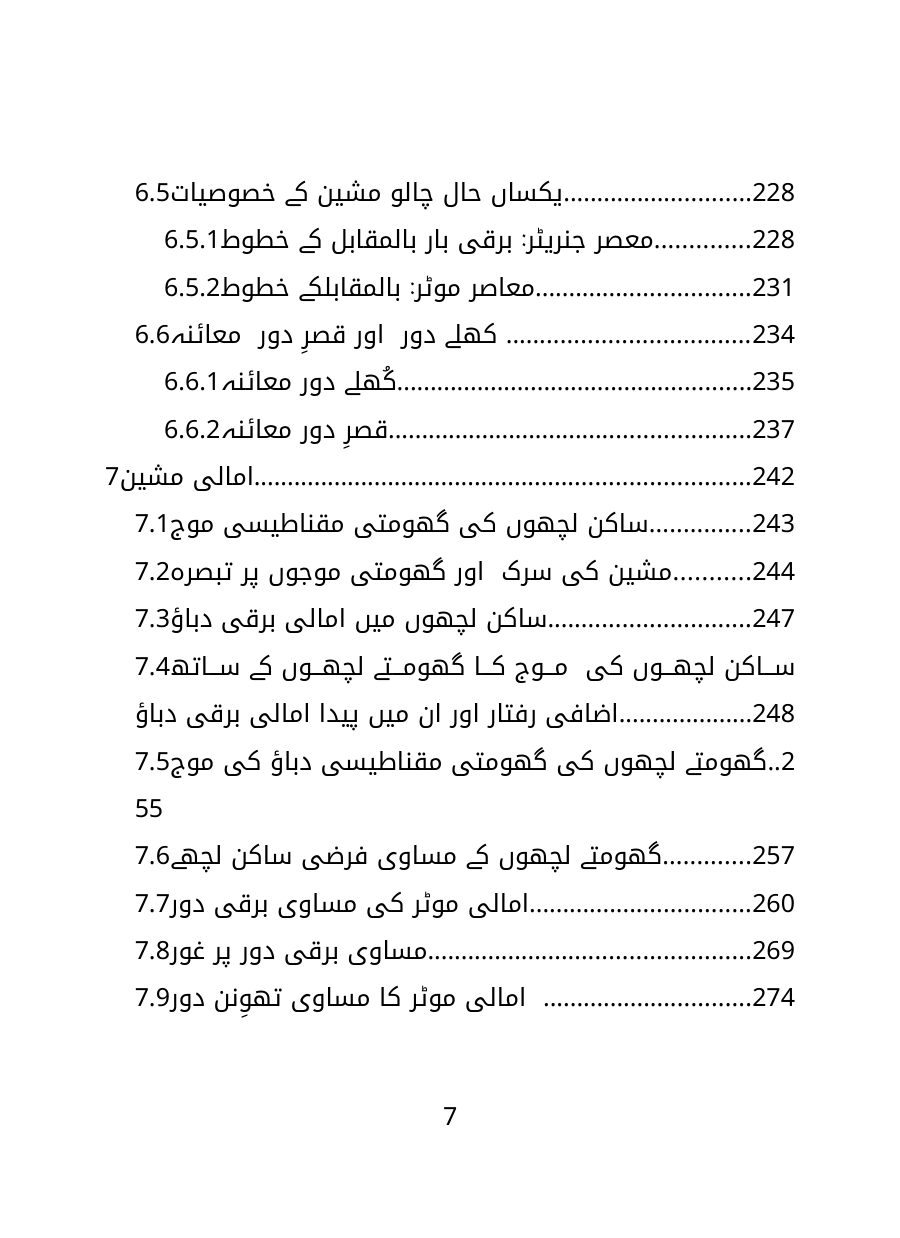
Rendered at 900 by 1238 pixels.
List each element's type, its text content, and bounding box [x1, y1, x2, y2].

text 7.8مساوی برقی دور پر غور 269 [134, 927, 795, 975]
text 7.3ساکن لچھوں میں امالی برقی دباؤ 247 [134, 596, 795, 643]
text 6.6.1کُھلے دور معائنہ 235 [164, 359, 795, 406]
text 6.5.2معاصر موٹر: بالمقابلکے خطوط 231 [164, 264, 795, 311]
text 6.6.2قصرِ دور معائنہ 237 [164, 406, 795, 453]
text 6.5یکساں حال چالو مشین کے خصوصیات 228 [134, 169, 795, 216]
text 7.9امالی موٹر کا مساوی تھوِنن دور 274 [134, 975, 795, 1022]
text 7.5گھومتے لچھوں کی گھومتی مقناطیسی دباؤ کی موج 255 [134, 738, 795, 833]
text 7.6گھومتے لچھوں کے مساوی فرضی ساکن لچھے 257 [134, 833, 795, 880]
text 7امالی مشین 242 [105, 453, 795, 501]
text 6.6کھلے دور اور قصرِ دور معائنہ 234 [134, 311, 795, 359]
text 7.4ساکن لچھوں کی موج کا گھومتے لچھوں کے ساتھ اضافی رفتار اور ان میں پیدا امالی برقی دباؤ 248 [134, 643, 795, 738]
text 6.5.1معصر جنریٹر: برقی بار بالمقابل کے خطوط 228 [164, 216, 795, 264]
text 7.1ساکن لچھوں کی گھومتی مقناطیسی موج 243 [134, 501, 795, 548]
text 7.7امالی موٹر کی مساوی برقی دور 260 [134, 880, 795, 927]
text 7.2مشین کی سرک اور گھومتی موجوں پر تبصرہ 244 [134, 548, 795, 596]
